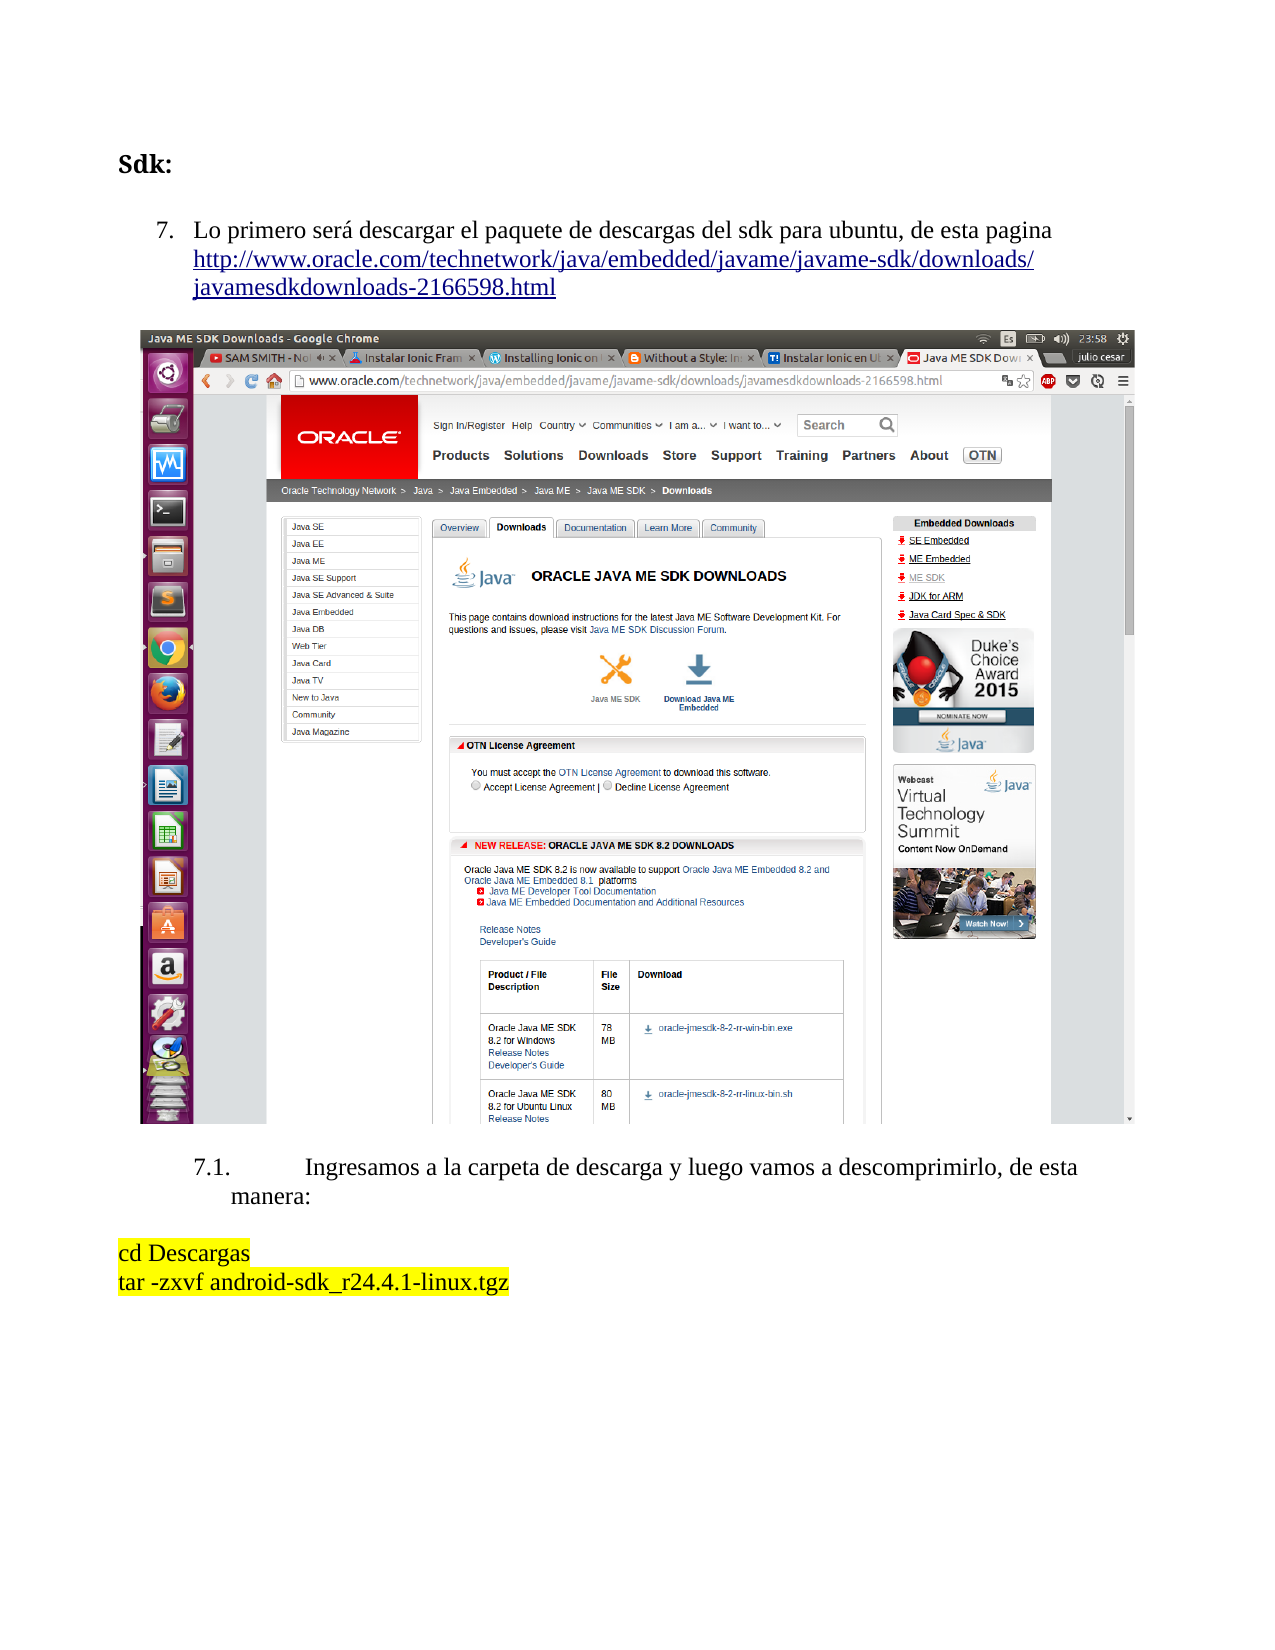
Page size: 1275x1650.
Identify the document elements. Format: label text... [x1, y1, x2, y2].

text tar -zxvf android-sdk_r24.4.1-linux.tgz [118, 1267, 1157, 1296]
list Ingresamos a la carpeta de descarga y luego vamos a descomprimirlo, de esta manera: [193, 1152, 1157, 1209]
list Lo primero será descargar el paquete de descargas del sdk para ubuntu, de esta pagina http://www.oracle.com/technetwork/java/embedded/javame/javame-sdk/downloads/javamesdkdownloads-2166598.html [156, 215, 1157, 301]
text Sdk: [118, 147, 1157, 181]
text cd Descargas [118, 1238, 1157, 1267]
